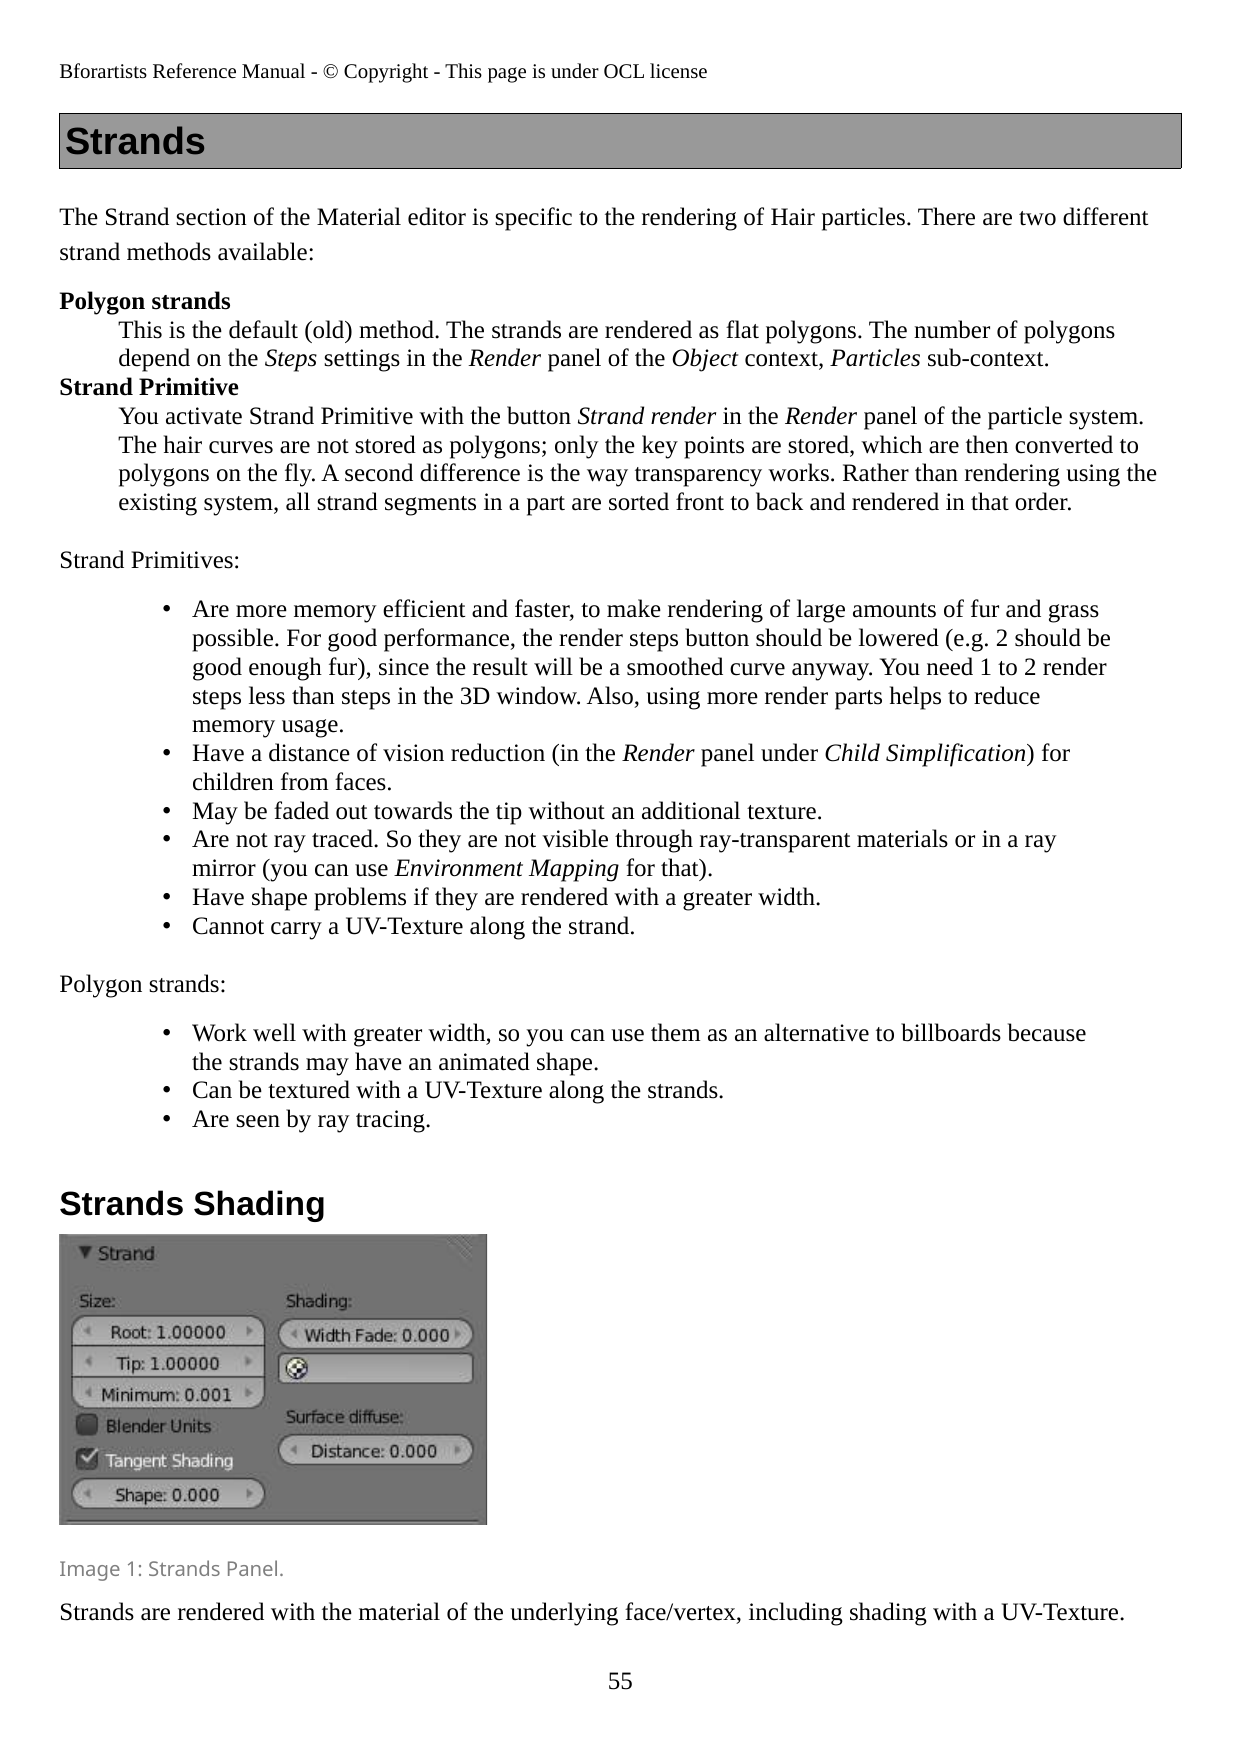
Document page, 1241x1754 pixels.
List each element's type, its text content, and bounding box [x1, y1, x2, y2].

list This is the default (old) method. The strands are rendered as flat polygons. The number of polygons depend on the Steps settings in the Render panel of the Object context, Particles sub-context. [118, 315, 1181, 372]
subtitle Strand Primitive [59, 372, 1181, 401]
text Strands are rendered with the material of the underlying face/vertex, including shading with a UV-Texture. [59, 1597, 1181, 1625]
picture [59, 1234, 488, 1525]
text Polygon strands: [59, 969, 1181, 998]
list Can be textured with a UV-Texture along the strands. [162, 1076, 1122, 1104]
list Work well with greater width, so you can use them as an alternative to billboards because the strands may have an animated shape. [162, 1018, 1122, 1076]
subtitle Polygon strands [59, 286, 1181, 315]
list Are more memory efficient and faster, to make rendering of large amounts of fur and grass possible. For good performance, the render steps button should be lowered (e.g. 2 should be good enough fur), since the result will be a smoothed curve anyway. You need 1 to 2 render steps less than steps in the 3D window. Also, using more render parts helps to reduce memory usage. [162, 594, 1122, 738]
list Have shape problems if they are rendered with a greater width. [162, 882, 1122, 911]
text Image 1: Strands Panel. [59, 1551, 1181, 1582]
subtitle Strands Shading [59, 1183, 1181, 1222]
list Are seen by ray tracing. [162, 1104, 1122, 1133]
table_header Strands [60, 114, 1181, 168]
list Have a distance of vision reduction (in the Render panel under Child Simplification) for children from faces. [162, 738, 1122, 796]
text Strand Primitives: [59, 545, 1181, 574]
list You activate Strand Primitive with the button Strand render in the Render panel of the particle system. The hair curves are not stored as polygons; only the key points are stored, which are then converted to polygons on the fly. A second difference is the way transparency works. Rather than rendering using the existing system, all strand segments in a part are sorted front to back and rendered in that order. [118, 401, 1181, 516]
list Cannot carry a UV-Texture along the strand. [162, 911, 1122, 939]
list Are not ray traced. So they are not visible through ray-transparent materials or in a ray mirror (you can use Environment Mapping for that). [162, 824, 1122, 882]
list May be faded out towards the tip without an additional texture. [162, 796, 1122, 824]
text The Strand section of the Material editor is specific to the rendering of Hair particles. There are two different strand methods available: [59, 202, 1181, 266]
